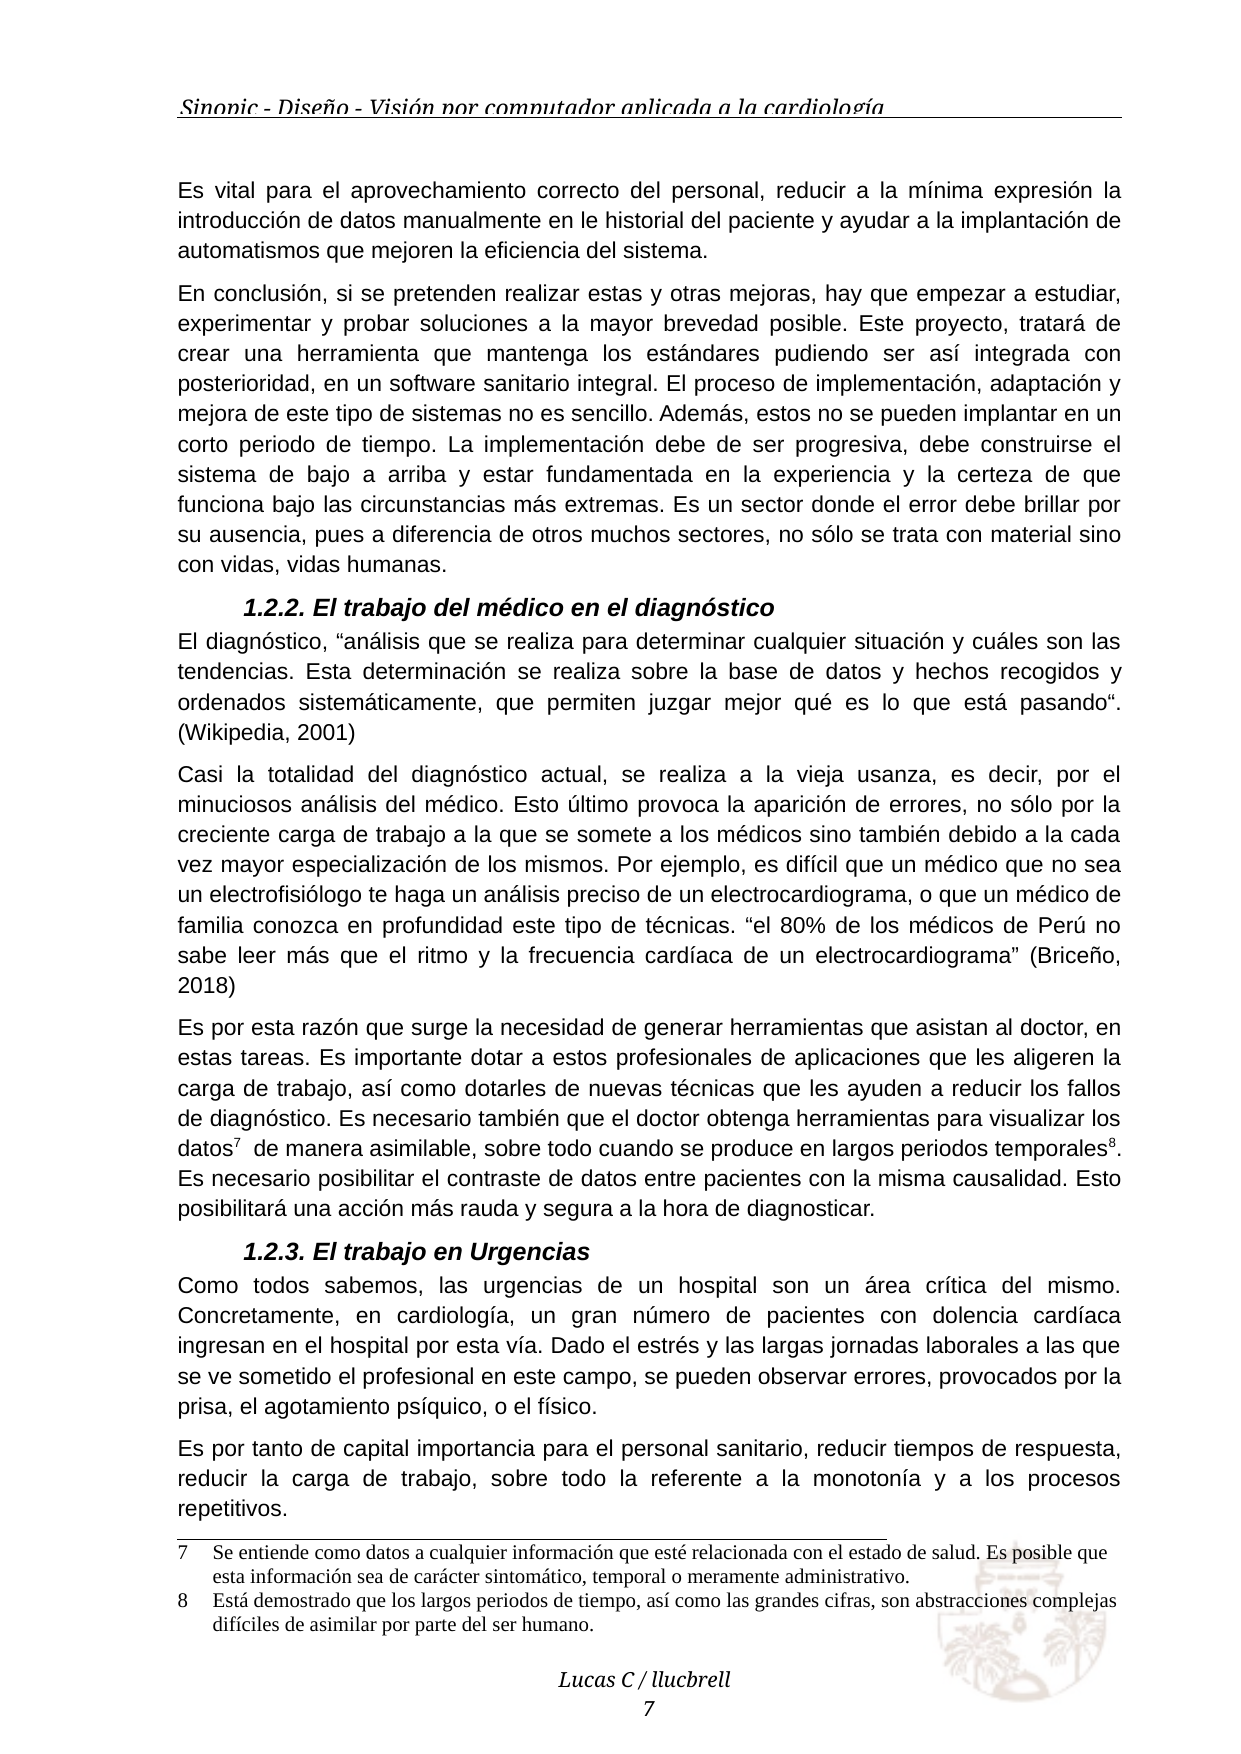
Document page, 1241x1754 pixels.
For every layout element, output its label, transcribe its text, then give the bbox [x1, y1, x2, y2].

text Casi la totalidad del diagnóstico actual, se realiza a la vieja usanza, es decir, por el minuciosos análisis del médico. Esto último provoca la aparición de errores, no sólo por la creciente carga de trabajo a la que se somete a los médicos sino también debido a la cada vez mayor especialización de los mismos. Por ejemplo, es difícil que un médico que no sea un electrofisiólogo te haga un análisis preciso de un electrocardiograma, o que un médico de familia conozca en profundidad este tipo de técnicas. “el 80% de los médicos de Perú no sabe leer más que el ritmo y la frecuencia cardíaca de un electrocardiograma” (Briceño, 2018) [177, 761, 1122, 998]
text En conclusión, si se pretenden realizar estas y otras mejoras, hay que empezar a estudiar, experimentar y probar soluciones a la mayor brevedad posible. Este proyecto, tratará de crear una herramienta que mantenga los estándares pudiendo ser así integrada con posterioridad, en un software sanitario integral. El proceso de implementación, adaptación y mejora de este tipo de sistemas no es sencillo. Además, estos no se pueden implantar en un corto periodo de tiempo. La implementación debe de ser progresiva, debe construirse el sistema de bajo a arriba y estar fundamentada en la experiencia y la certeza de que funciona bajo las circunstancias más extremas. Es un sector donde el error debe brillar por su ausencia, pues a diferencia de otros muchos sectores, no sólo se trata con material sino con vidas, vidas humanas. [177, 279, 1122, 578]
list El trabajo del médico en el diagnóstico [177, 593, 1122, 622]
text Como todos sabemos, las urgencias de un hospital son un área crítica del mismo. Concretamente, en cardiología, un gran número de pacientes con dolencia cardíaca ingresan en el hospital por esta vía. Dado el estrés y las largas jornadas laborales a las que se ve sometido el profesional en este campo, se pueden observar errores, provocados por la prisa, el agotamiento psíquico, o el físico. [177, 1272, 1122, 1419]
text Es por esta razón que surge la necesidad de generar herramientas que asistan al doctor, en estas tareas. Es importante dotar a estos profesionales de aplicaciones que les aligeren la carga de trabajo, así como dotarles de nuevas técnicas que les ayuden a reducir los fallos de diagnóstico. Es necesario también que el doctor obtenga herramientas para visualizar los datos de manera asimilable, sobre todo cuando se produce en largos periodos temporales. Es necesario posibilitar el contraste de datos entre pacientes con la misma causalidad. Esto posibilitará una acción más rauda y segura a la hora de diagnosticar. [177, 1014, 1122, 1222]
text El diagnóstico, “análisis que se realiza para determinar cualquier situación y cuáles son las tendencias. Esta determinación se realiza sobre la base de datos y hechos recogidos y ordenados sistemáticamente, que permiten juzgar mejor qué es lo que está pasando“. (Wikipedia, 2001) [177, 628, 1122, 745]
text Se entiende como datos a cualquier información que esté relacionada con el estado de salud. Es posible que esta información sea de carácter sintomático, temporal o meramente administrativo. [177, 1540, 1122, 1588]
text Es por tanto de capital importancia para el personal sanitario, reducir tiempos de respuesta, reducir la carga de trabajo, sobre todo la referente a la monotonía y a los procesos repetitivos. [177, 1435, 1122, 1522]
text Es vital para el aprovechamiento correcto del personal, reducir a la mínima expresión la introducción de datos manualmente en le historial del paciente y ayudar a la implantación de automatismos que mejoren la eficiencia del sistema. [177, 177, 1122, 264]
text Está demostrado que los largos periodos de tiempo, así como las grandes cifras, son abstracciones complejas difíciles de asimilar por parte del ser humano. [177, 1588, 1122, 1636]
list El trabajo en Urgencias [177, 1237, 1122, 1266]
